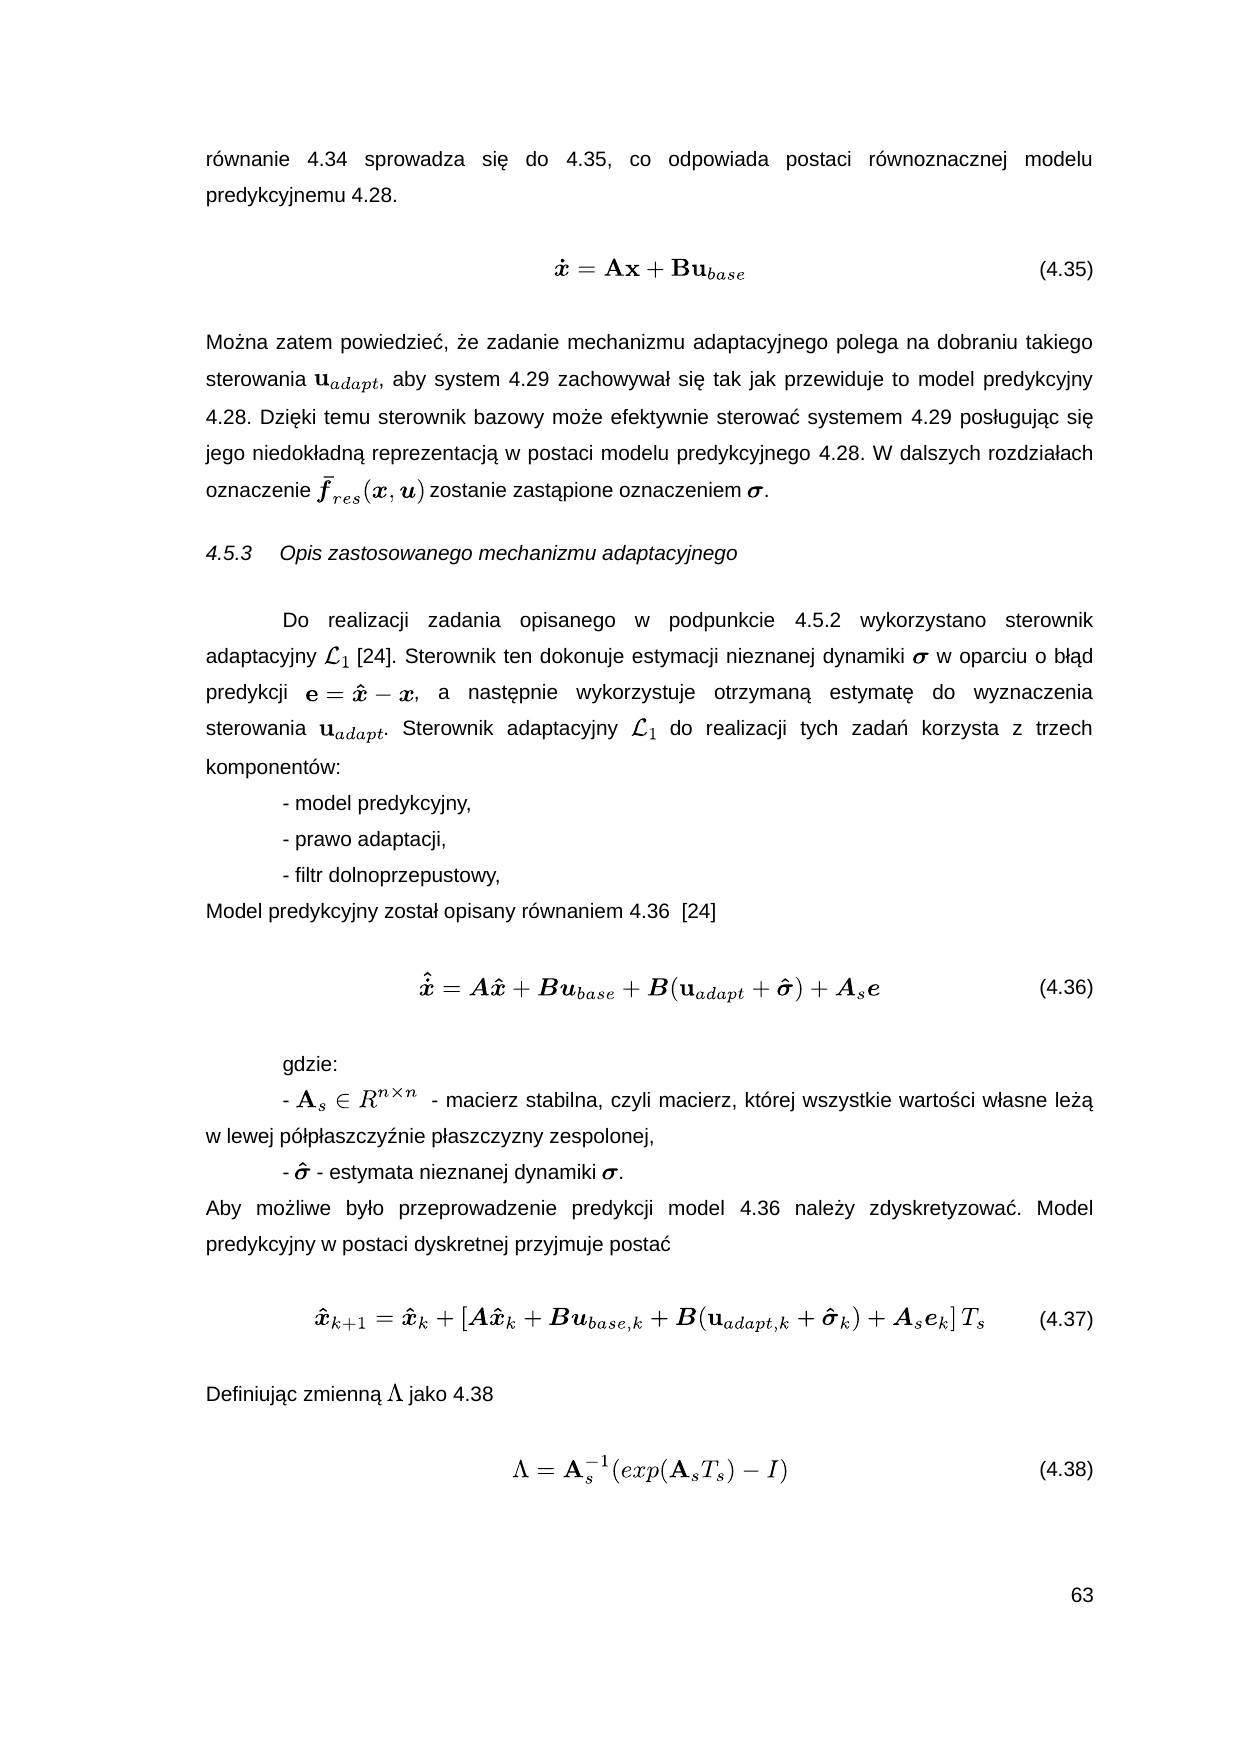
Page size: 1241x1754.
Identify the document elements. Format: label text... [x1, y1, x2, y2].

text (4.38) [606, 1455, 1093, 1484]
text Definiując zmienną jako 4.38 [206, 1381, 1093, 1405]
text Do realizacji zadania opisanego w podpunkcie 4.5.2 wykorzystano sterownik adaptacyjny [24]. Sterownik ten dokonuje estymacji nieznanej dynamiki w oparciu o błąd predykcji , a następnie wykorzystuje otrzymaną estymatę do wyznaczenia sterowania . Sterownik adaptacyjny do realizacji tych zadań korzysta z trzech komponentów: [206, 608, 1093, 779]
text (4.36) [429, 972, 1093, 1003]
text równanie 4.34 sprowadza się do 4.35, co odpowiada postaci równoznacznej modelu predykcyjnemu 4.28. [206, 147, 1093, 207]
text - prawo adaptacji, [206, 827, 1093, 851]
text [206, 972, 726, 1003]
text Model predykcyjny został opisany równaniem 4.36 [24] [206, 898, 1093, 922]
text - model predykcyjny, [206, 791, 1093, 814]
text (4.35) [206, 256, 1093, 280]
subtitle Opis zastosowanego mechanizmu adaptacyjnego [206, 541, 1093, 565]
text [206, 1455, 602, 1484]
text - - estymata nieznanej dynamiki . [206, 1160, 1093, 1184]
text - - macierz stabilna, czyli macierz, której wszystkie wartości własne leżą w lewej półpłaszczyźnie płaszczyzny zespolonej, [206, 1088, 1093, 1148]
text Aby możliwe było przeprowadzenie predykcji model 4.36 należy zdyskretyzować. Model predykcyjny w postaci dyskretnej przyjmuje postać [206, 1196, 1093, 1256]
text - filtr dolnoprzepustowy, [206, 862, 1093, 886]
text Można zatem powiedzieć, że zadanie mechanizmu adaptacyjnego polega na dobraniu takiego sterowania , aby system 4.29 zachowywał się tak jak przewiduje to model predykcyjny 4.28. Dzięki temu sterownik bazowy może efektywnie sterować systemem 4.29 posługując się jego niedokładną reprezentacją w postaci modelu predykcyjnego 4.28. W dalszych rozdziałach oznaczenie zostanie zastąpione oznaczeniem . [206, 330, 1093, 504]
text (4.37) [206, 1305, 1093, 1332]
text gdzie: [206, 1052, 1093, 1076]
